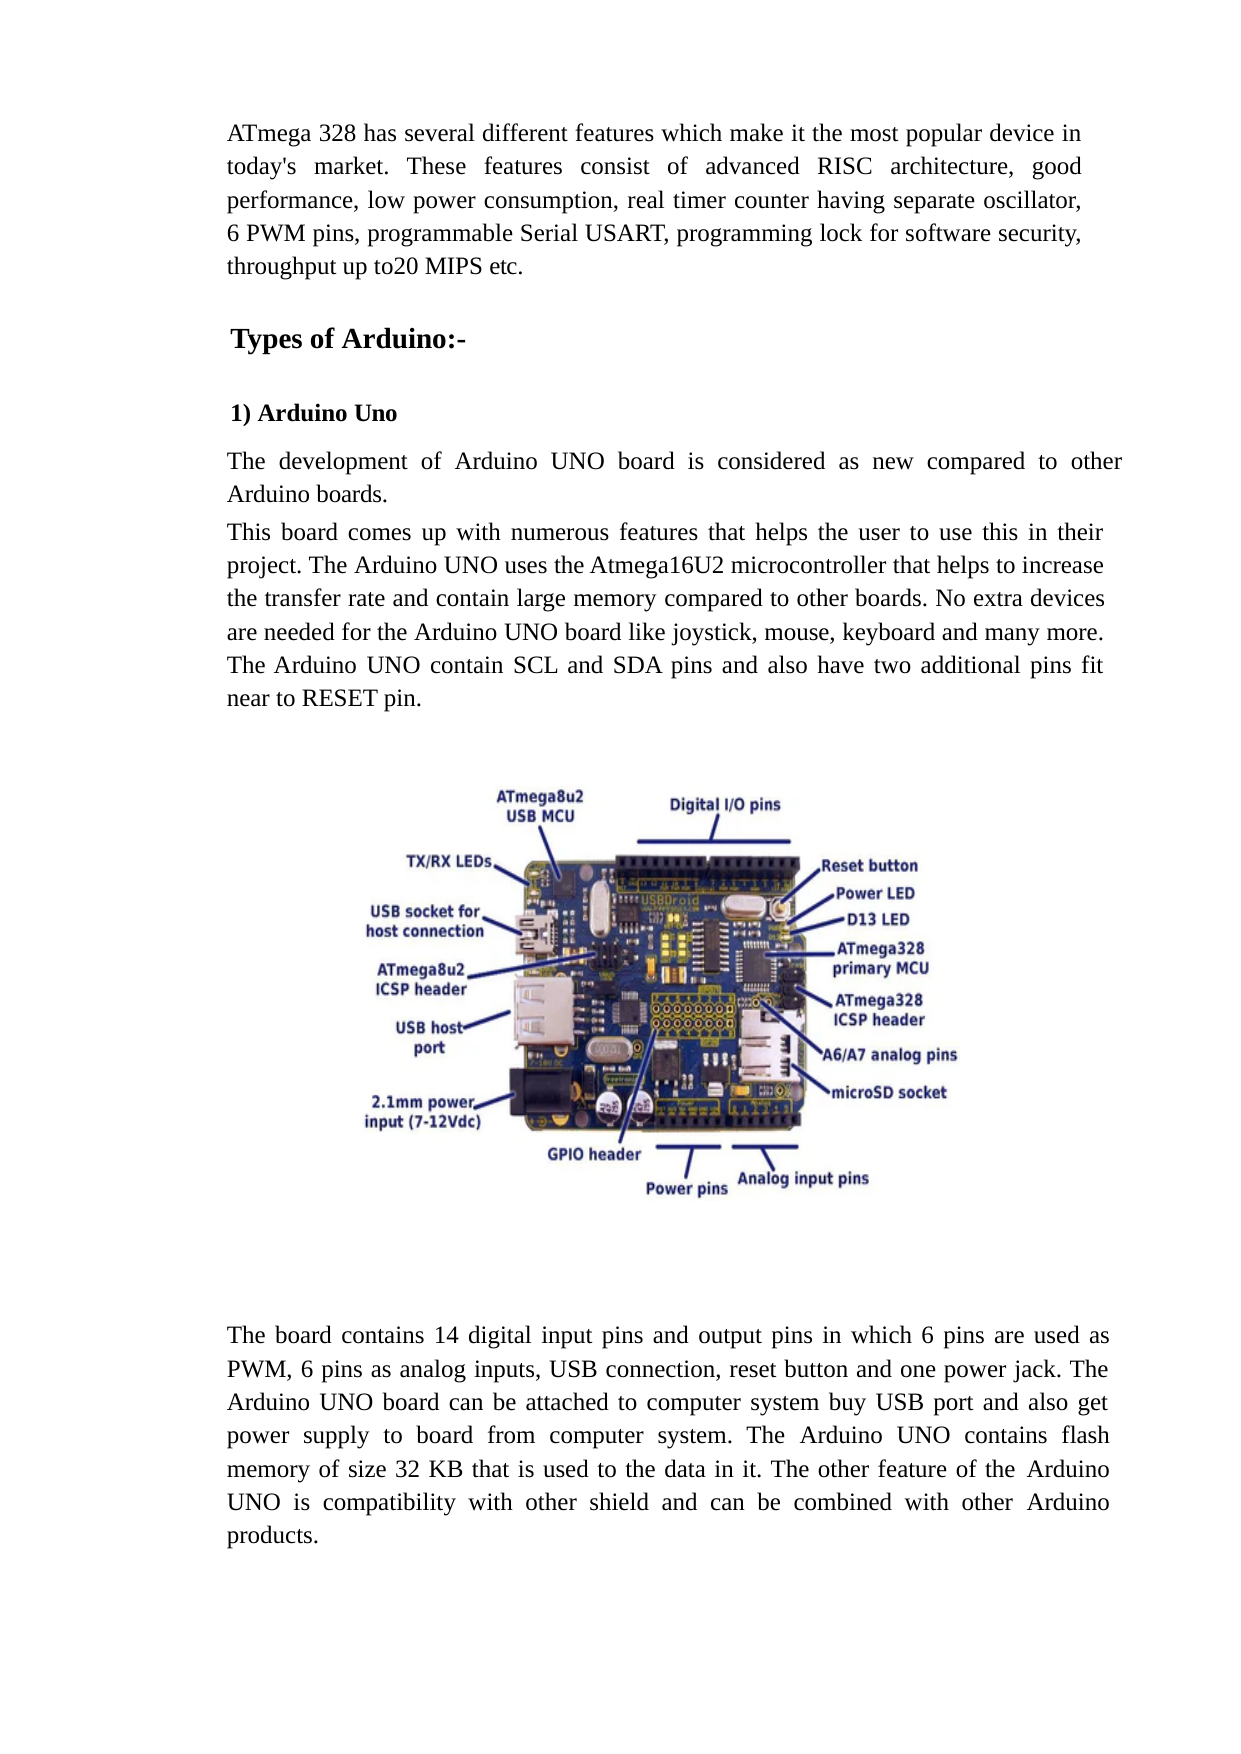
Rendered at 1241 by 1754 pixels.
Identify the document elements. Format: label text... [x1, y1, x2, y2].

text This board comes up with numerous features that helps the user to use this in their project. The Arduino UNO uses the Atmega16U2 microcontroller that helps to increase the transfer rate and contain large memory compared to other boards. No extra devices are needed for the Arduino UNO board like joystick, mouse, keyboard and many more. The Arduino UNO contain SCL and SDA pins and also have two additional pins fit near to RESET pin. [227, 517, 1105, 712]
text ATmega 328 has several different features which make it the most popular device in today's market. These features consist of advanced RISC architecture, good performance, low power consumption, real timer counter having separate oscillator, 6 PWM pins, programmable Serial USART, programming lock for software security, throughput up to20 MIPS etc. [227, 118, 1083, 280]
list Types of Arduino:- [230, 321, 1122, 354]
text The development of Arduino UNO board is considered as new compared to other Arduino boards. [227, 446, 1122, 508]
picture [361, 786, 960, 1201]
text The board contains 14 digital input pins and output pins in which 6 pins are used as PWM, 6 pins as analog inputs, USB connection, reset button and one power jack. The Arduino UNO board can be attached to computer system buy USB port and also get power supply to board from computer system. The Arduino UNO contains flash memory of size 32 KB that is used to the data in it. The other feature of the Arduino UNO is compatibility with other shield and can be combined with other Arduino products. [227, 1321, 1110, 1549]
list 1) Arduino Uno [230, 398, 1122, 427]
